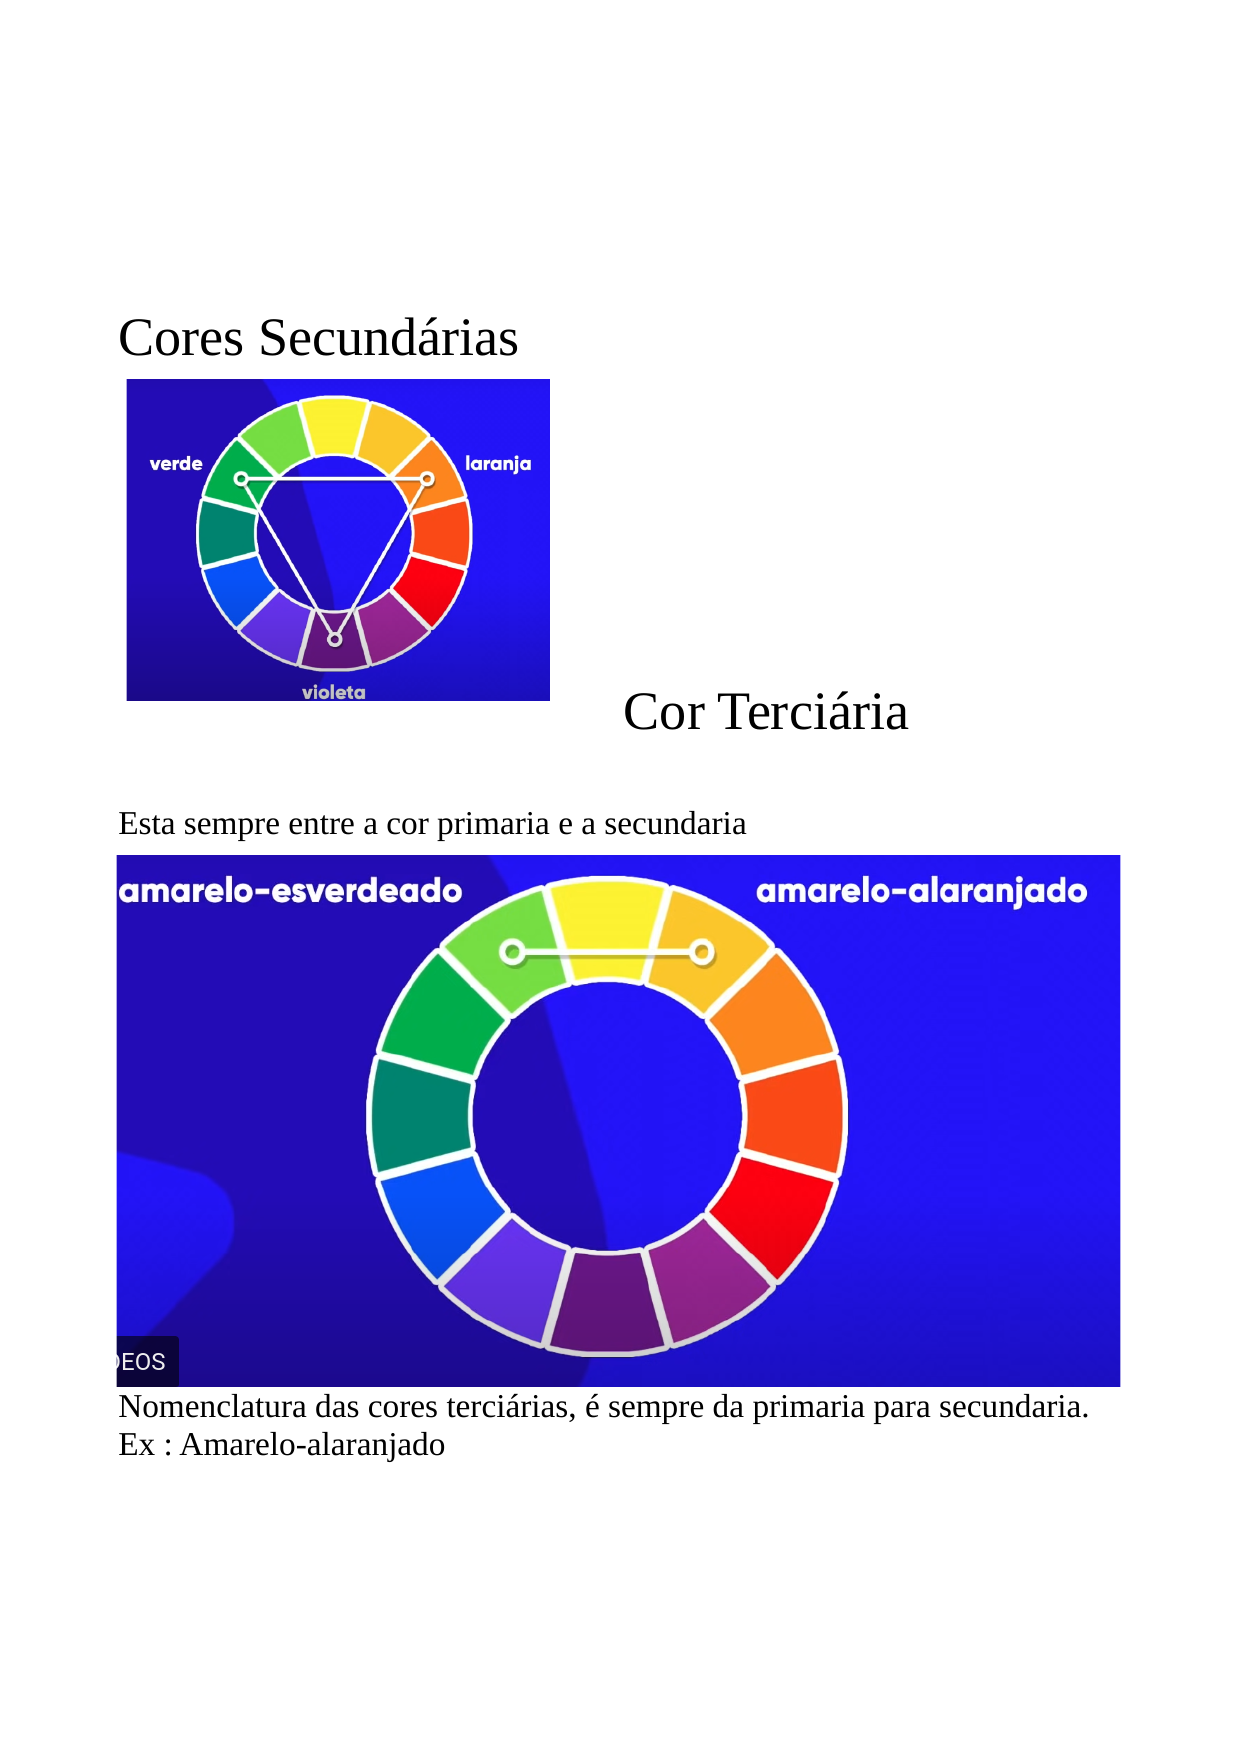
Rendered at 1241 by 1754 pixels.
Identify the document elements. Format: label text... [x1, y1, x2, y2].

text Ex : Amarelo-alaranjado [118, 1424, 1122, 1463]
text Esta sempre entre a cor primaria e a secundaria [118, 803, 1122, 842]
text Cor Terciária [192, 679, 1122, 741]
picture [116, 855, 1121, 1387]
text Cores Secundárias [118, 305, 1122, 367]
picture [126, 379, 550, 701]
text Nomenclatura das cores terciárias, é sempre da primaria para secundaria. [118, 1258, 1122, 1424]
